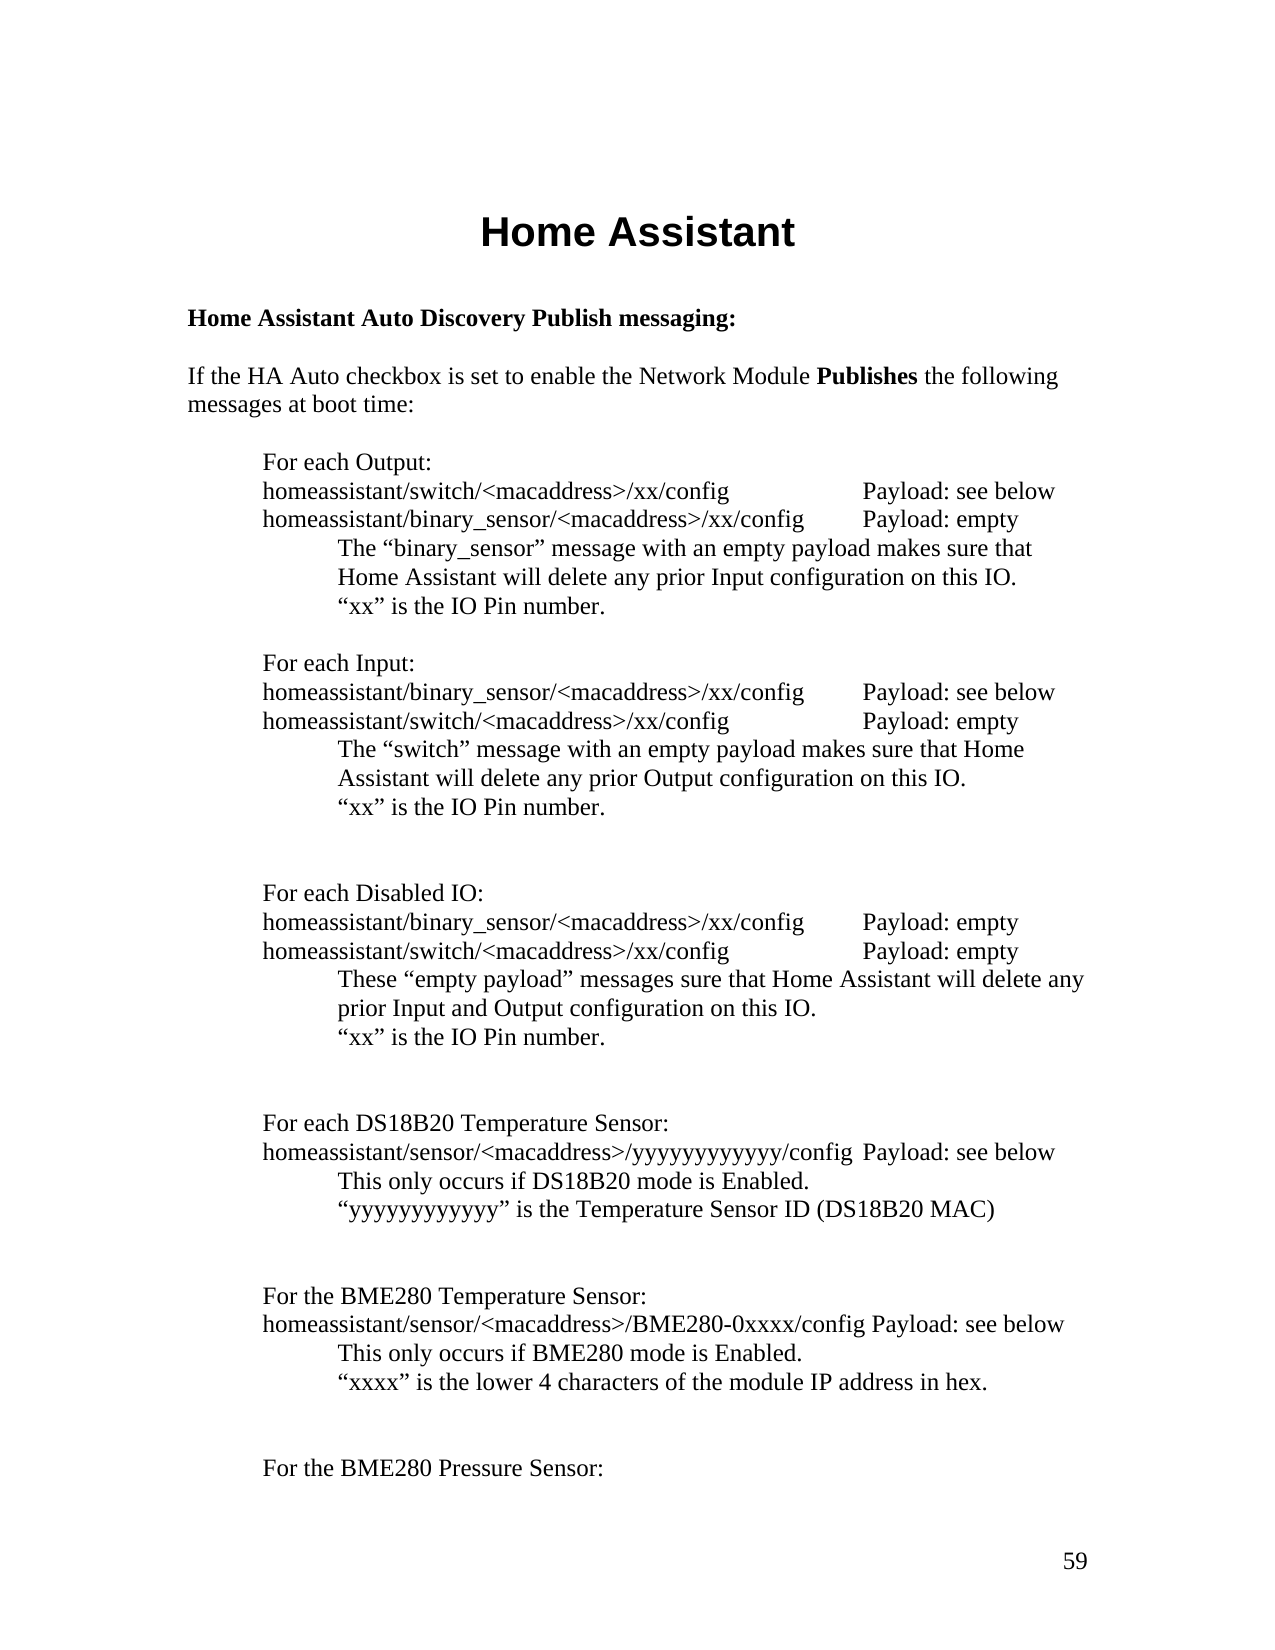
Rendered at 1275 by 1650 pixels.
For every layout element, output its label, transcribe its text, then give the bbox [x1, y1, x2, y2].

text For each Output: [187, 447, 1087, 476]
text This only occurs if BME280 mode is Enabled. [337, 1338, 1087, 1367]
text “yyyyyyyyyyyy” is the Temperature Sensor ID (DS18B20 MAC) [337, 1194, 1087, 1223]
text “xx” is the IO Pin number. [337, 591, 1087, 619]
text For each Input: [187, 648, 1087, 677]
text homeassistant/binary_sensor/<macaddress>/xx/config Payload: see below [187, 677, 1087, 706]
text For each Disabled IO: [262, 878, 1087, 907]
text For each DS18B20 Temperature Sensor: [262, 1108, 1087, 1137]
text homeassistant/switch/<macaddress>/xx/config Payload: empty [262, 706, 1087, 734]
text If the HA Auto checkbox is set to enable the Network Module Publishes the following messages at boot time: [187, 361, 1087, 418]
text “xx” is the IO Pin number. [337, 792, 1087, 821]
text “xxxx” is the lower 4 characters of the module IP address in hex. [337, 1367, 1087, 1396]
text These “empty payload” messages sure that Home Assistant will delete any prior Input and Output configuration on this IO. [337, 964, 1087, 1022]
text “xx” is the IO Pin number. [337, 1022, 1087, 1051]
text homeassistant/sensor/<macaddress>/BME280-0xxxx/config Payload: see below [187, 1309, 1087, 1338]
text For the BME280 Temperature Sensor: [262, 1281, 1087, 1309]
text The “switch” message with an empty payload makes sure that Home Assistant will delete any prior Output configuration on this IO. [337, 734, 1087, 792]
text For the BME280 Pressure Sensor: [262, 1453, 1087, 1482]
text homeassistant/switch/<macaddress>/xx/config Payload: see below [187, 476, 1087, 504]
text Home Assistant Auto Discovery Publish messaging: [187, 303, 1087, 332]
text Home Assistant [187, 207, 1087, 255]
text homeassistant/switch/<macaddress>/xx/config Payload: empty [262, 936, 1087, 964]
text The “binary_sensor” message with an empty payload makes sure that Home Assistant will delete any prior Input configuration on this IO. [337, 533, 1087, 591]
text homeassistant/sensor/<macaddress>/yyyyyyyyyyyy/config Payload: see below [187, 1137, 1087, 1166]
text homeassistant/binary_sensor/<macaddress>/xx/config Payload: empty [262, 504, 1087, 533]
text homeassistant/binary_sensor/<macaddress>/xx/config Payload: empty [187, 907, 1087, 936]
text This only occurs if DS18B20 mode is Enabled. [337, 1166, 1087, 1194]
